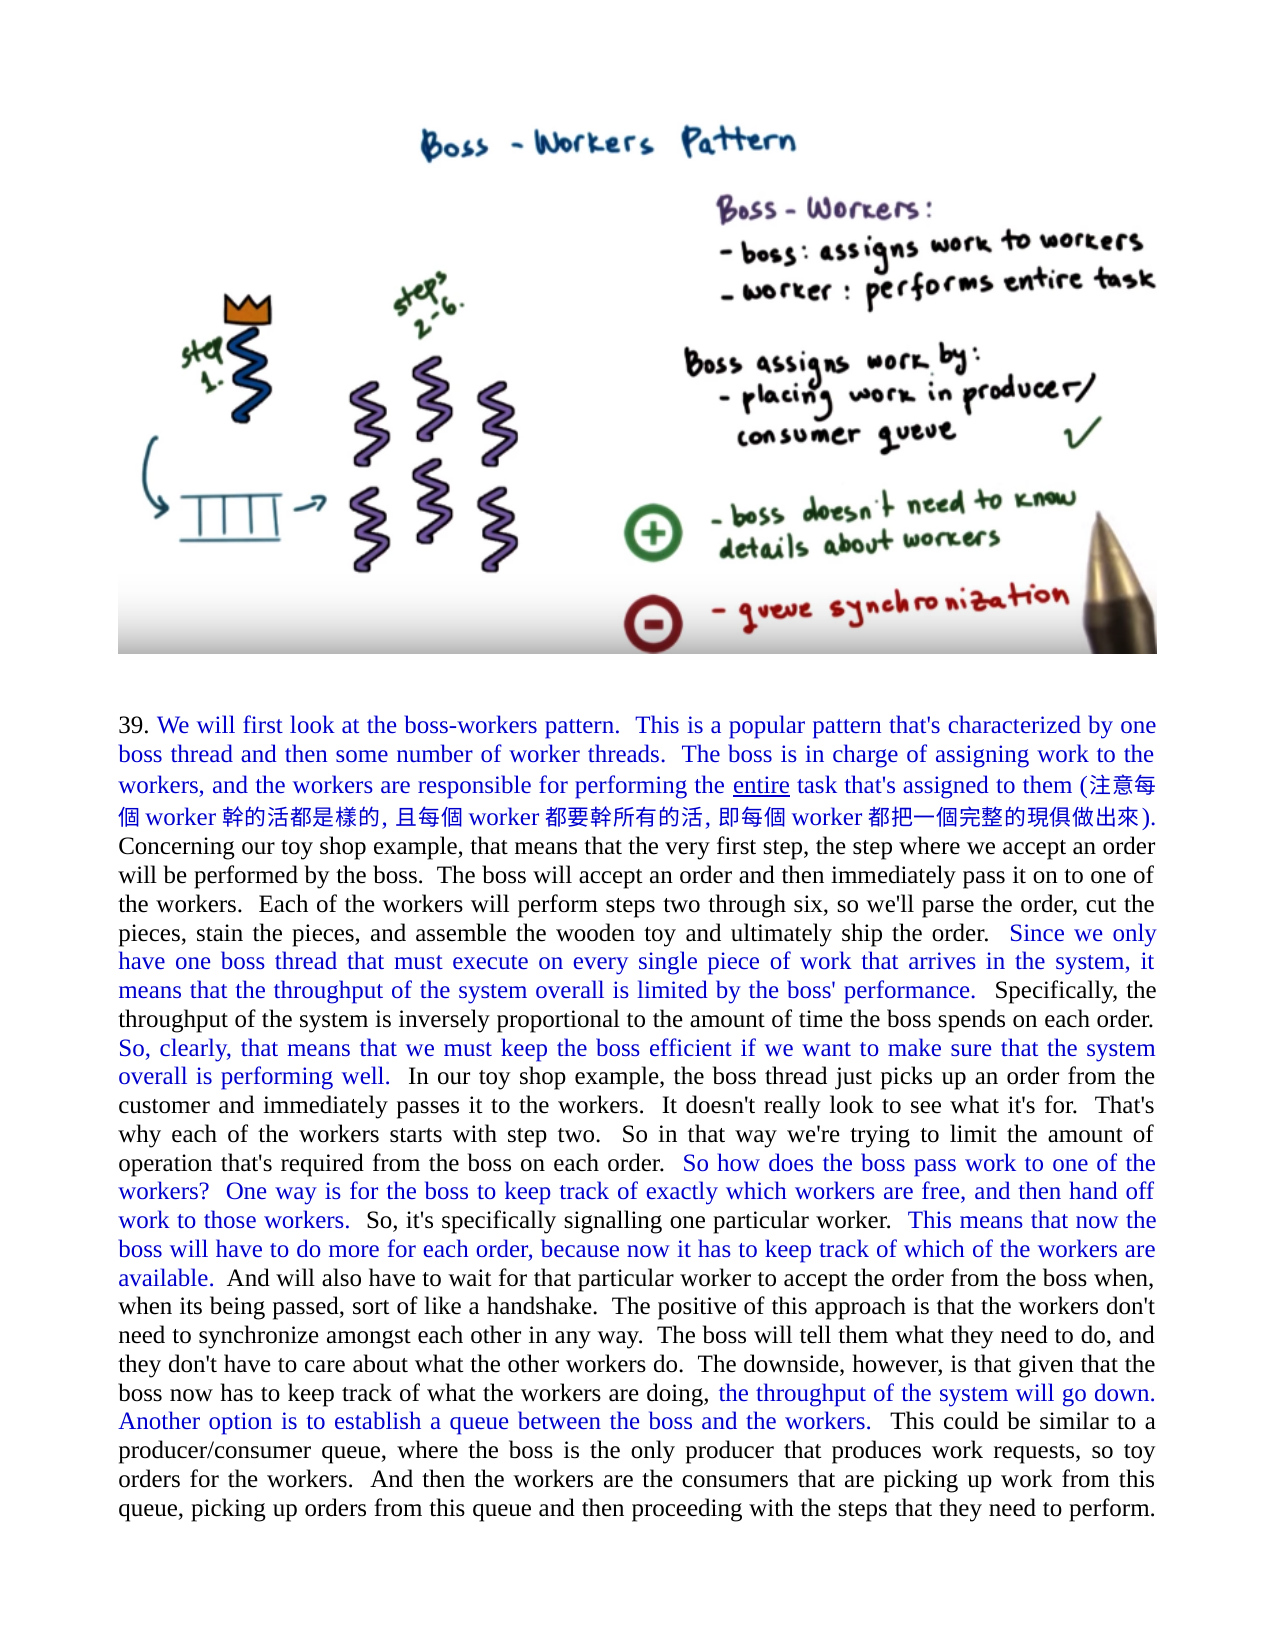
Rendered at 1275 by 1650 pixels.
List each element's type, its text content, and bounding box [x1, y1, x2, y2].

text 39. We will first look at the boss-workers pattern. This is a popular pattern that's characterized by one boss thread and then some number of worker threads. The boss is in charge of assigning work to the workers, and the workers are responsible for performing the entire task that's assigned to them (注意每個worker幹的活都是樣的, 且每個worker都要幹所有的活, 即每個worker都把一個完整的現俱做出來). Concerning our toy shop example, that means that the very first step, the step where we accept an order will be performed by the boss. The boss will accept an order and then immediately pass it on to one of the workers. Each of the workers will perform steps two through six, so we'll parse the order, cut the pieces, stain the pieces, and assemble the wooden toy and ultimately ship the order. Since we only have one boss thread that must execute on every single piece of work that arrives in the system, it means that the throughput of the system overall is limited by the boss' performance. Specifically, the throughput of the system is inversely proportional to the amount of time the boss spends on each order. So, clearly, that means that we must keep the boss efficient if we want to make sure that the system overall is performing well. In our toy shop example, the boss thread just picks up an order from the customer and immediately passes it to the workers. It doesn't really look to see what it's for. That's why each of the workers starts with step two. So in that way we're trying to limit the amount of operation that's required from the boss on each order. So how does the boss pass work to one of the workers? One way is for the boss to keep track of exactly which workers are free, and then hand off work to those workers. So, it's specifically signalling one particular worker. This means that now the boss will have to do more for each order, because now it has to keep track of which of the workers are available. And will also have to wait for that particular worker to accept the order from the boss when, when its being passed, sort of like a handshake. The positive of this approach is that the workers don't need to synchronize amongst each other in any way. The boss will tell them what they need to do, and they don't have to care about what the other workers do. The downside, however, is that given that the boss now has to keep track of what the workers are doing, the throughput of the system will go down. Another option is to establish a queue between the boss and the workers. This could be similar to a producer/consumer queue, where the boss is the only producer that produces work requests, so toy orders for the workers. And then the workers are the consumers that are picking up work from this queue, picking up orders from this queue and then proceeding with the steps that they need to perform. [118, 711, 1157, 1521]
picture [118, 118, 1157, 654]
